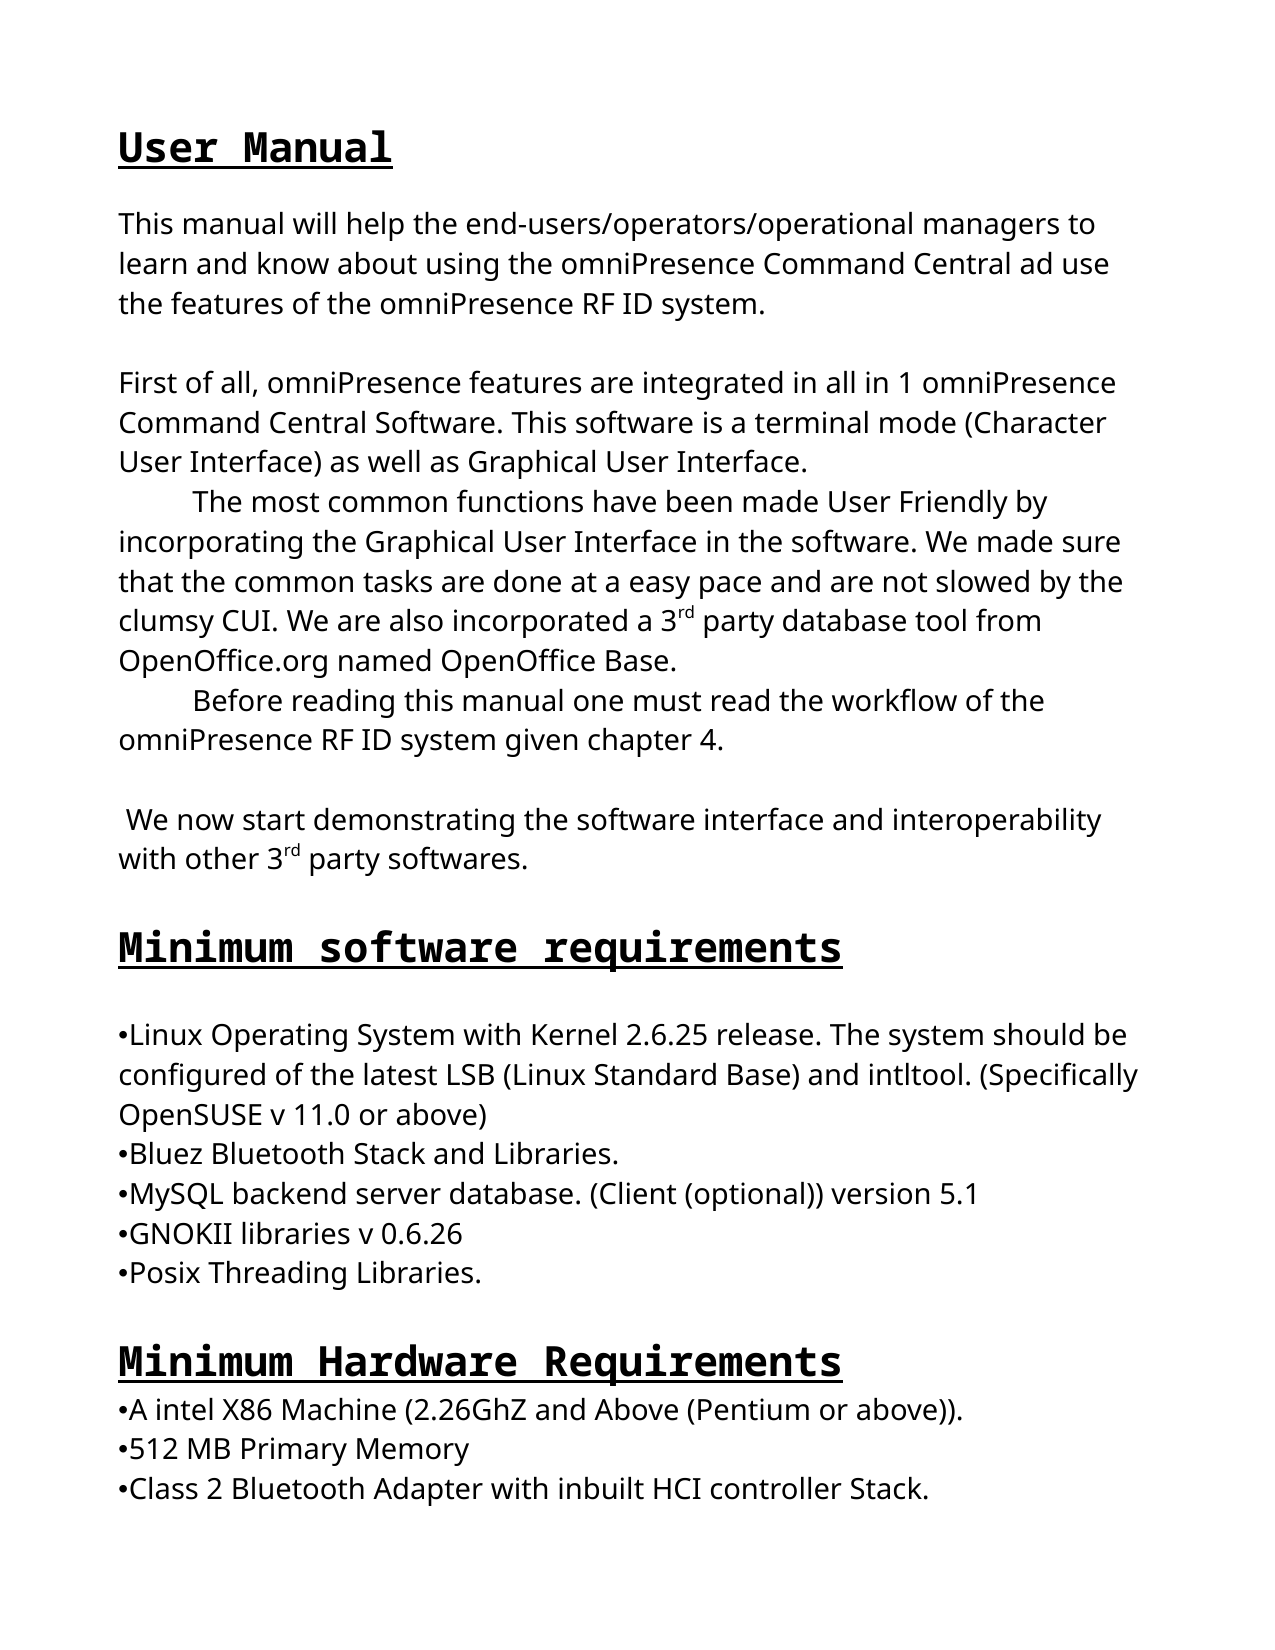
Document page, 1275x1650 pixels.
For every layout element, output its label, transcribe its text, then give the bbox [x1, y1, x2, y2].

text This manual will help the end-users/operators/operational managers to learn and know about using the omniPresence Command Central ad use the features of the omniPresence RF ID system. [118, 204, 1157, 323]
list Class 2 Bluetooth Adapter with inbuilt HCI controller Stack. [118, 1468, 1157, 1508]
list GNOKII libraries v 0.6.26 [118, 1213, 1157, 1253]
list MySQL backend server database. (Client (optional)) version 5.1 [118, 1173, 1157, 1213]
text Minimum Hardware Requirements [118, 1332, 1157, 1389]
text Minimum software requirements [118, 918, 1157, 975]
text The most common functions have been made User Friendly by incorporating the Graphical User Interface in the software. We made sure that the common tasks are done at a easy pace and are not slowed by the clumsy CUI. We are also incorporated a 3rd party database tool from OpenOffice.org named OpenOffice Base. [118, 481, 1157, 680]
list Posix Threading Libraries. [118, 1253, 1157, 1292]
text We now start demonstrating the software interface and interoperability with other 3rd party softwares. [118, 799, 1157, 878]
list Linux Operating System with Kernel 2.6.25 release. The system should be configured of the latest LSB (Linux Standard Base) and intltool. (Specifically OpenSUSE v 11.0 or above) [118, 1014, 1157, 1133]
list 512 MB Primary Memory [118, 1428, 1157, 1468]
text Before reading this manual one must read the workflow of the omniPresence RF ID system given chapter 4. [118, 680, 1157, 759]
list Bluez Bluetooth Stack and Libraries. [118, 1133, 1157, 1173]
text User Manual [118, 118, 1157, 175]
text First of all, omniPresence features are integrated in all in 1 omniPresence Command Central Software. This software is a terminal mode (Character User Interface) as well as Graphical User Interface. [118, 362, 1157, 481]
list A intel X86 Machine (2.26GhZ and Above (Pentium or above)). [118, 1389, 1157, 1428]
